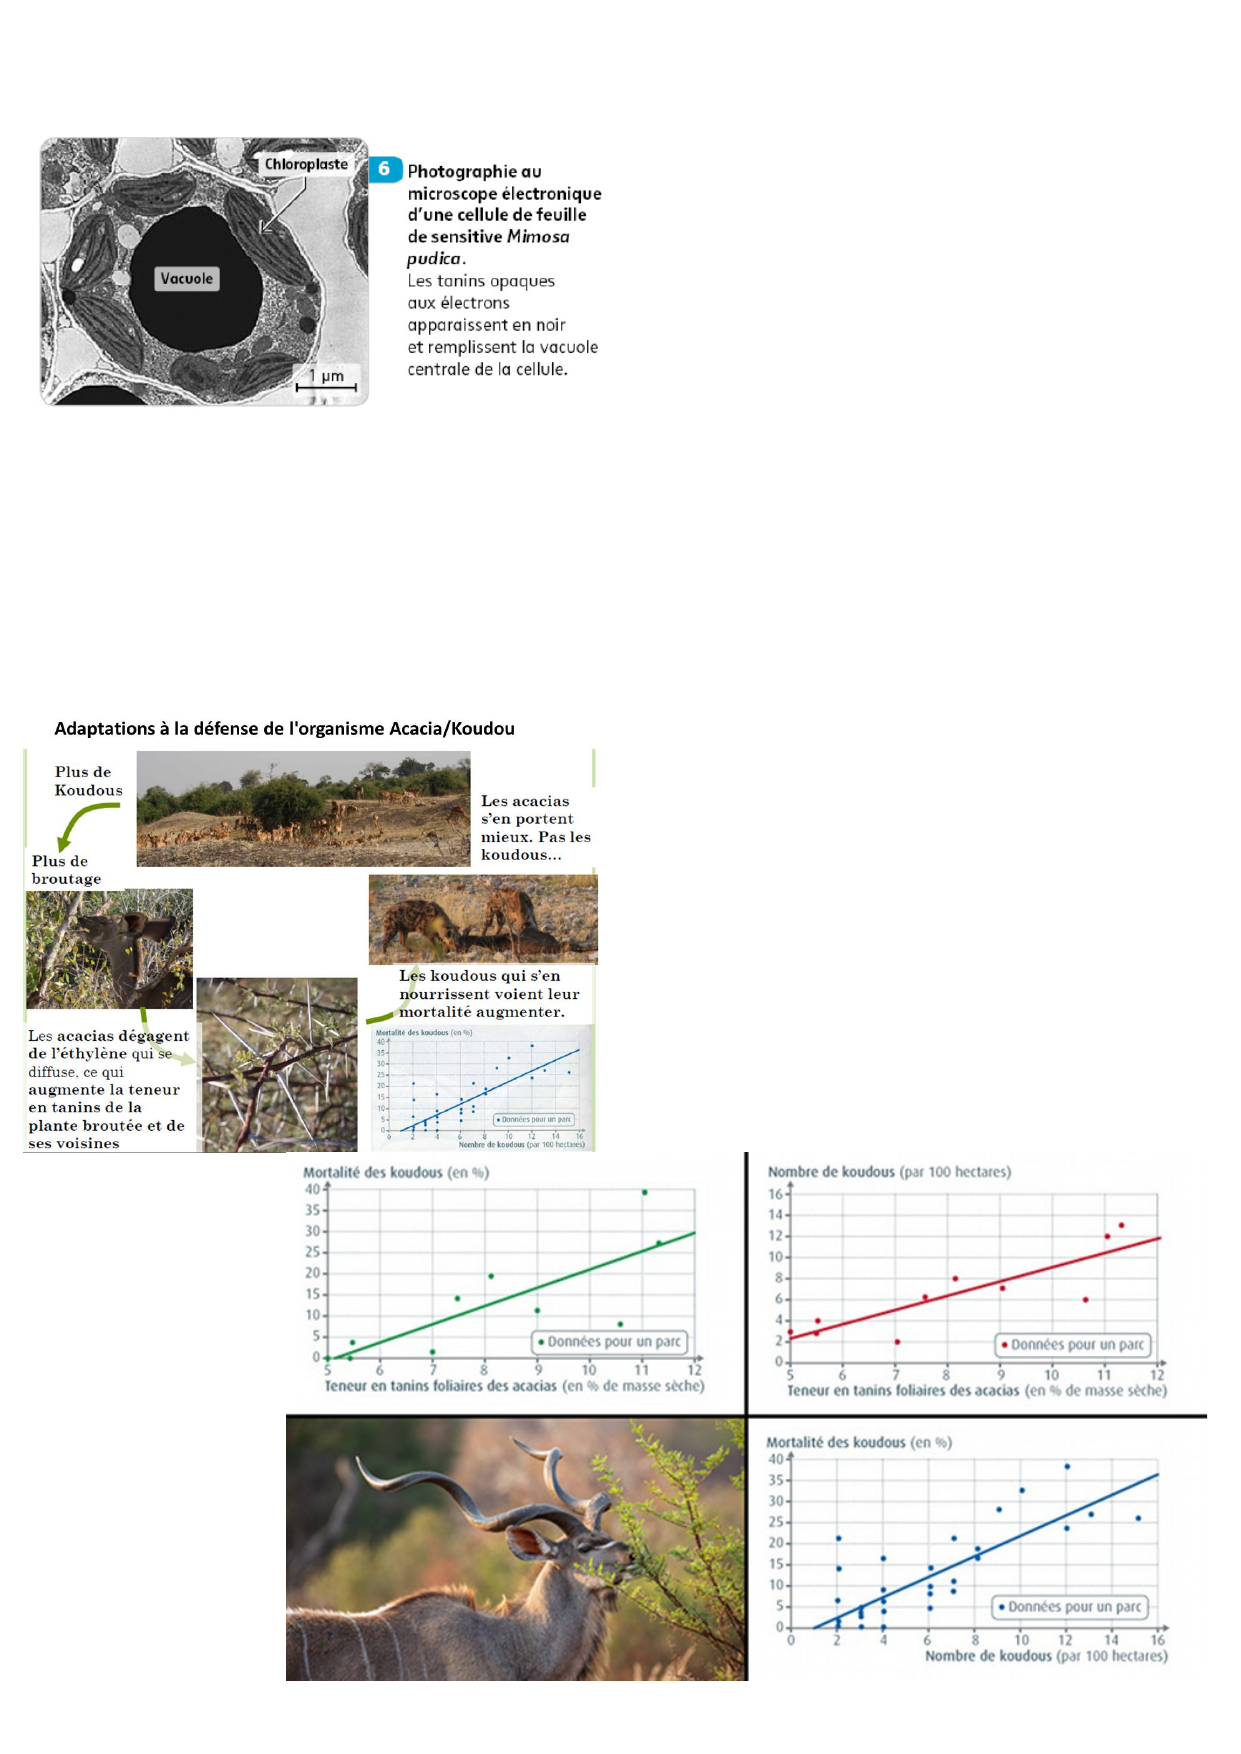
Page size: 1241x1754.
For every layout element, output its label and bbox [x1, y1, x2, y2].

picture [0, 704, 1208, 1681]
picture [31, 131, 630, 412]
